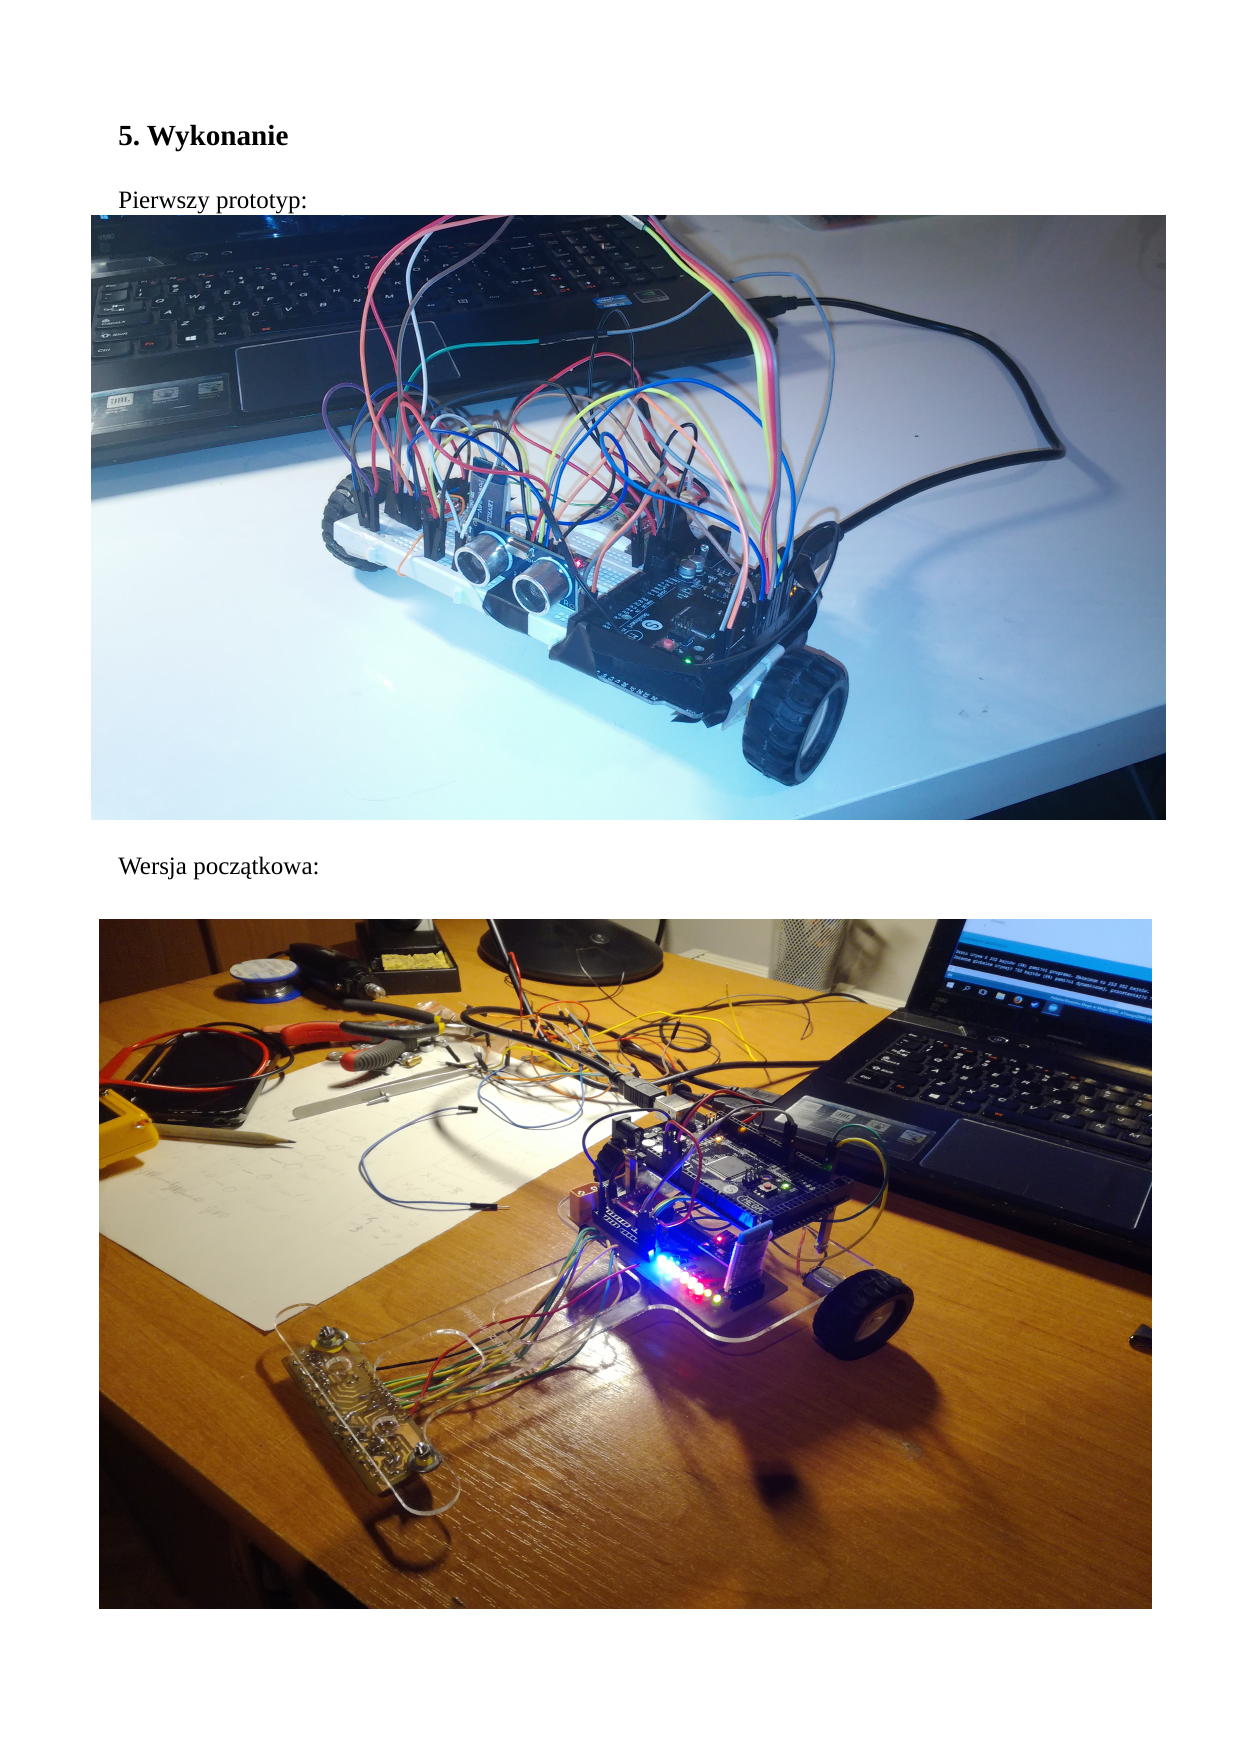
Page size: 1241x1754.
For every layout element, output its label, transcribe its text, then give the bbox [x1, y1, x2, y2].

text Wersja początkowa: [118, 851, 1122, 880]
text 5. Wykonanie [118, 118, 1122, 152]
picture [91, 215, 1166, 820]
text Pierwszy prototyp: [118, 185, 1122, 214]
picture [99, 919, 1152, 1609]
